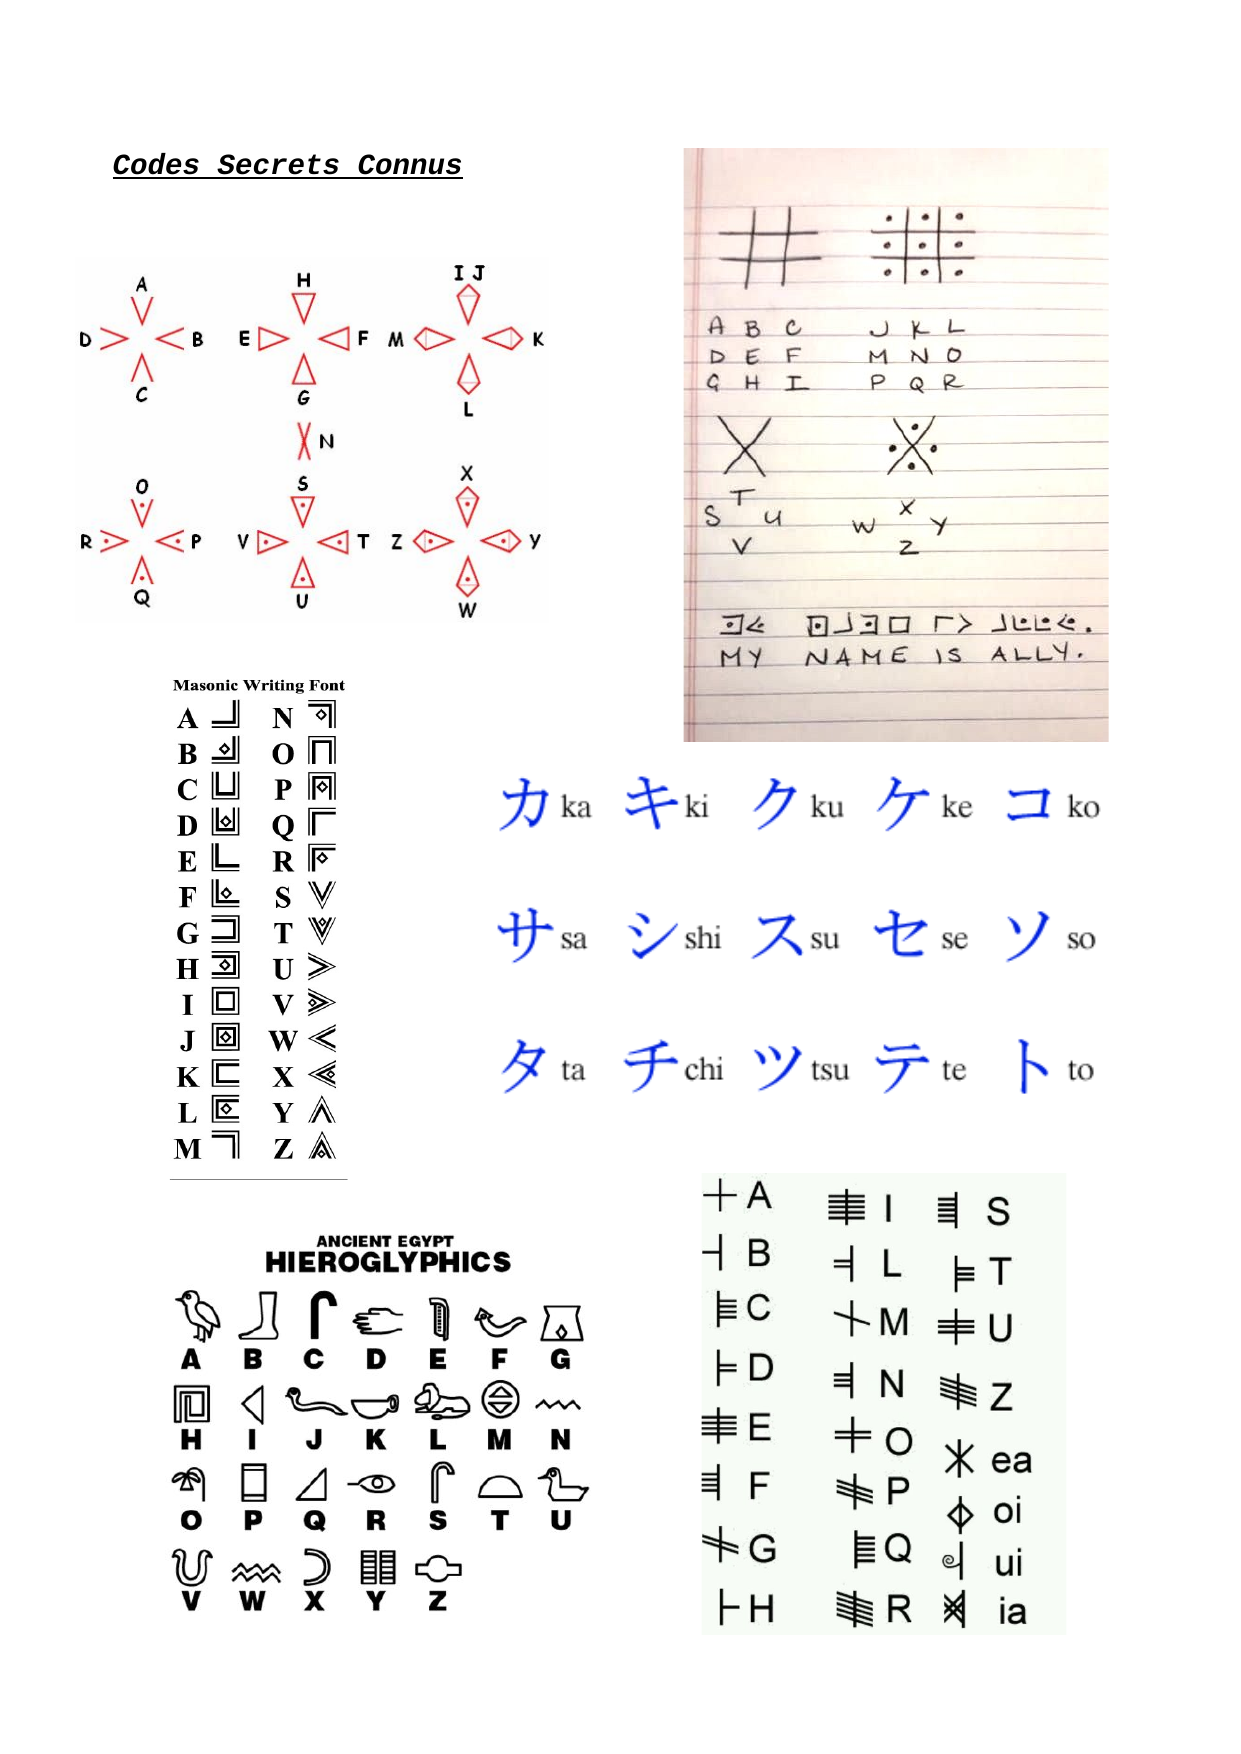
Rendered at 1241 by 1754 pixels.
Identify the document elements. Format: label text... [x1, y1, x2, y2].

picture [472, 148, 1134, 1136]
picture [169, 674, 348, 1180]
picture [701, 1173, 1067, 1635]
picture [75, 257, 549, 623]
text Codes Secrets Connus [112, 150, 683, 183]
picture [165, 1234, 592, 1616]
text [1109, 150, 1128, 183]
